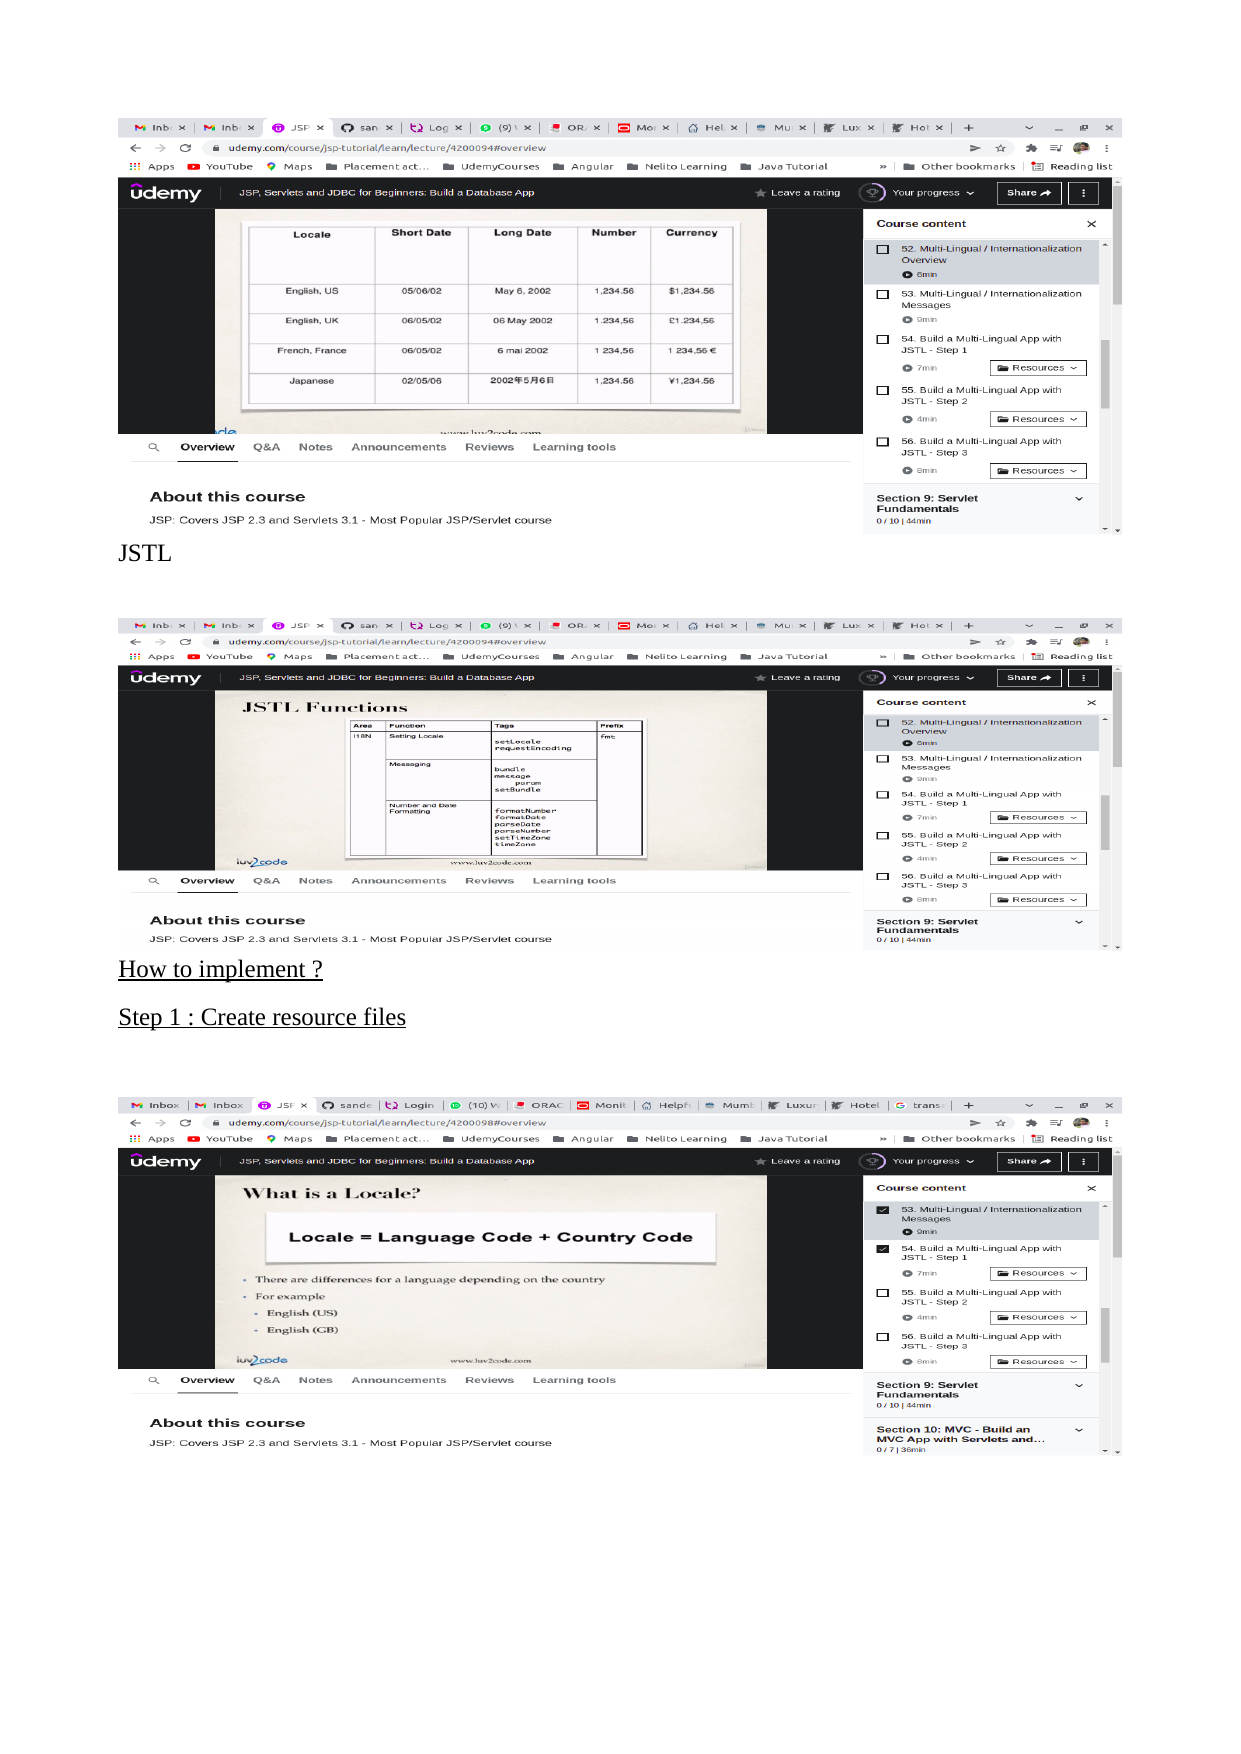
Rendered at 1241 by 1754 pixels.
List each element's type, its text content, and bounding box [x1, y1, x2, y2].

text Step 1 : Create resource files [118, 1002, 1122, 1031]
picture [118, 618, 1123, 951]
text How to implement ? [118, 951, 1122, 983]
text JSTL [118, 535, 1122, 567]
picture [118, 1097, 1123, 1456]
picture [118, 118, 1123, 535]
